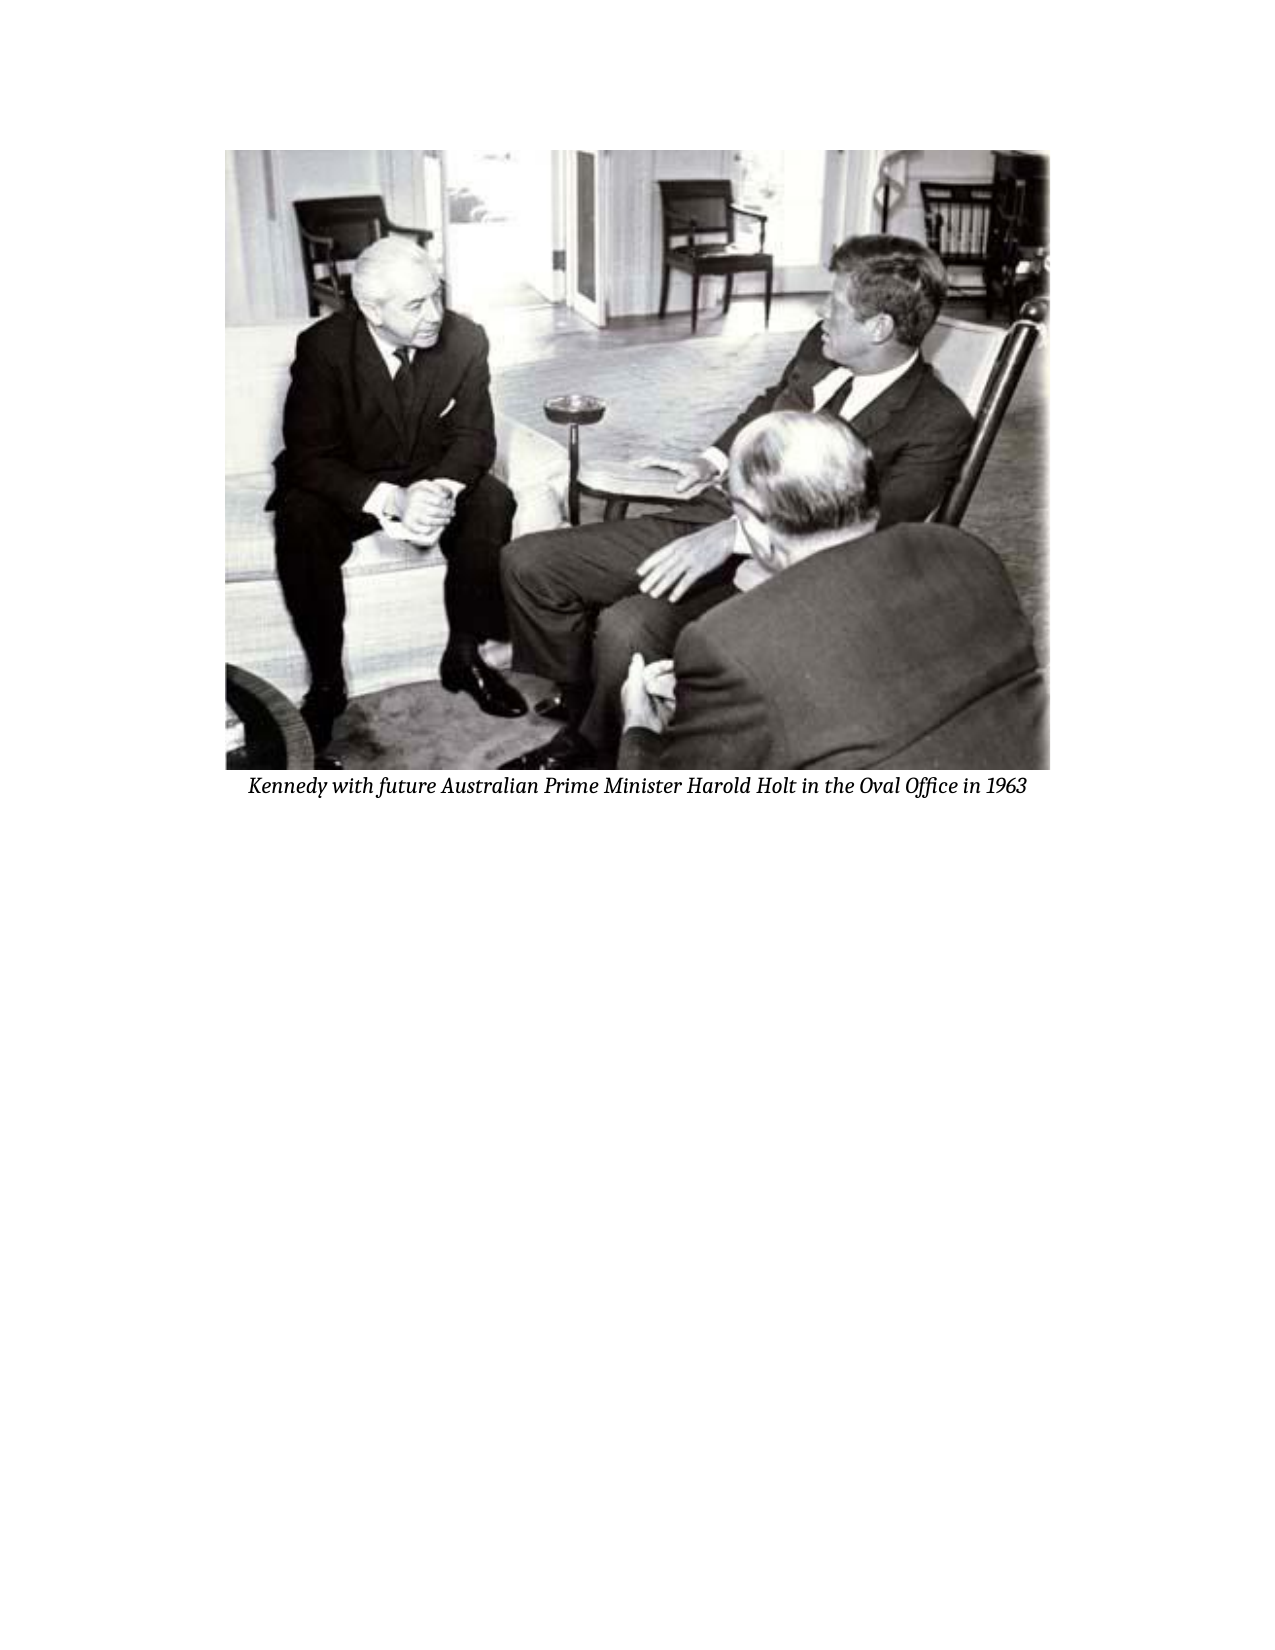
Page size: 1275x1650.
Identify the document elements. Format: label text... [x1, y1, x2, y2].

text Kennedy with future Australian Prime Minister Harold Holt in the Oval Office in 1963 [187, 150, 1087, 799]
picture [225, 150, 1050, 770]
